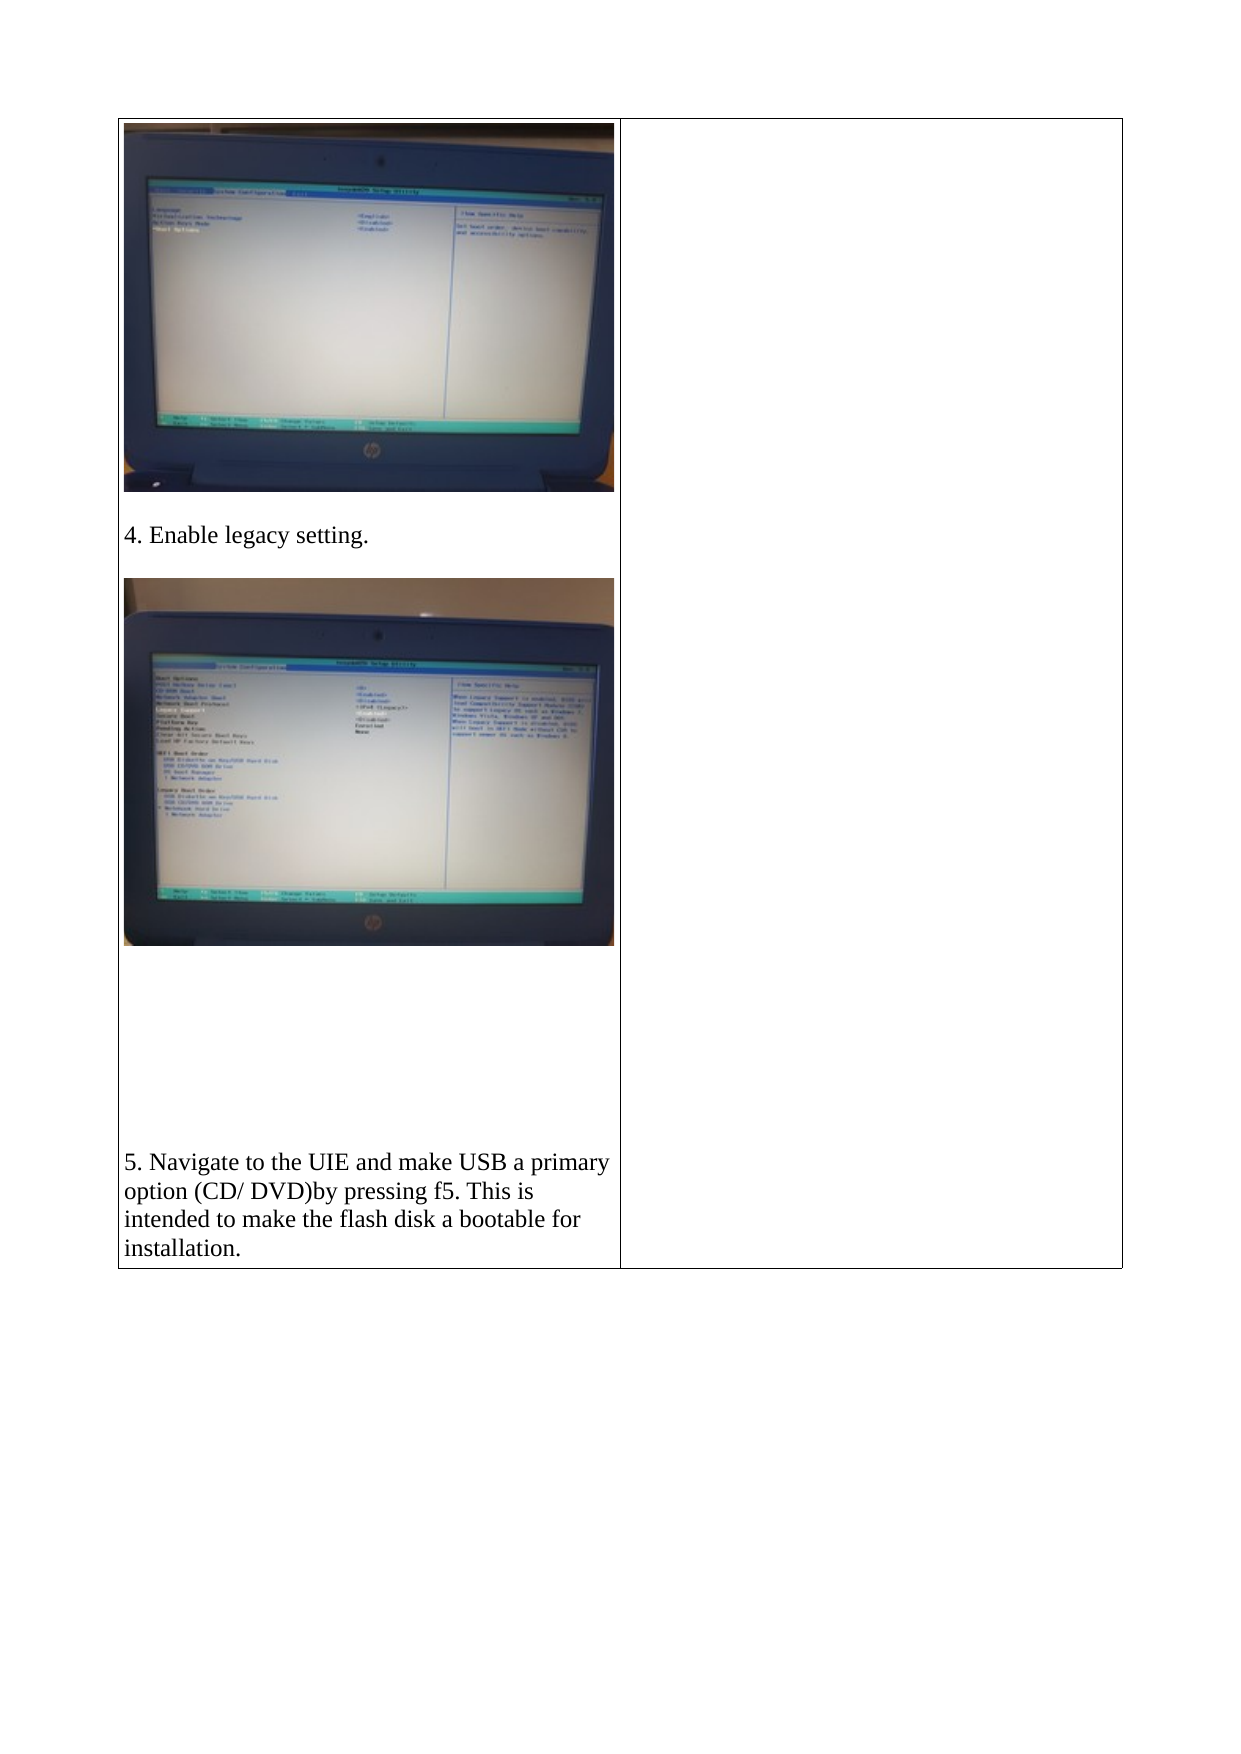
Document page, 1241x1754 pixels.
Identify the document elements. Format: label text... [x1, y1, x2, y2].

table_cell [621, 119, 1122, 1268]
table_header 4. Enable legacy setting. 5. Navigate to the UIE and make USB a primary option (CD/ DVD)by pressing f5. This is intended to make the flash disk a bootable for installation. [119, 119, 620, 1268]
picture [123, 578, 615, 946]
picture [123, 123, 615, 492]
